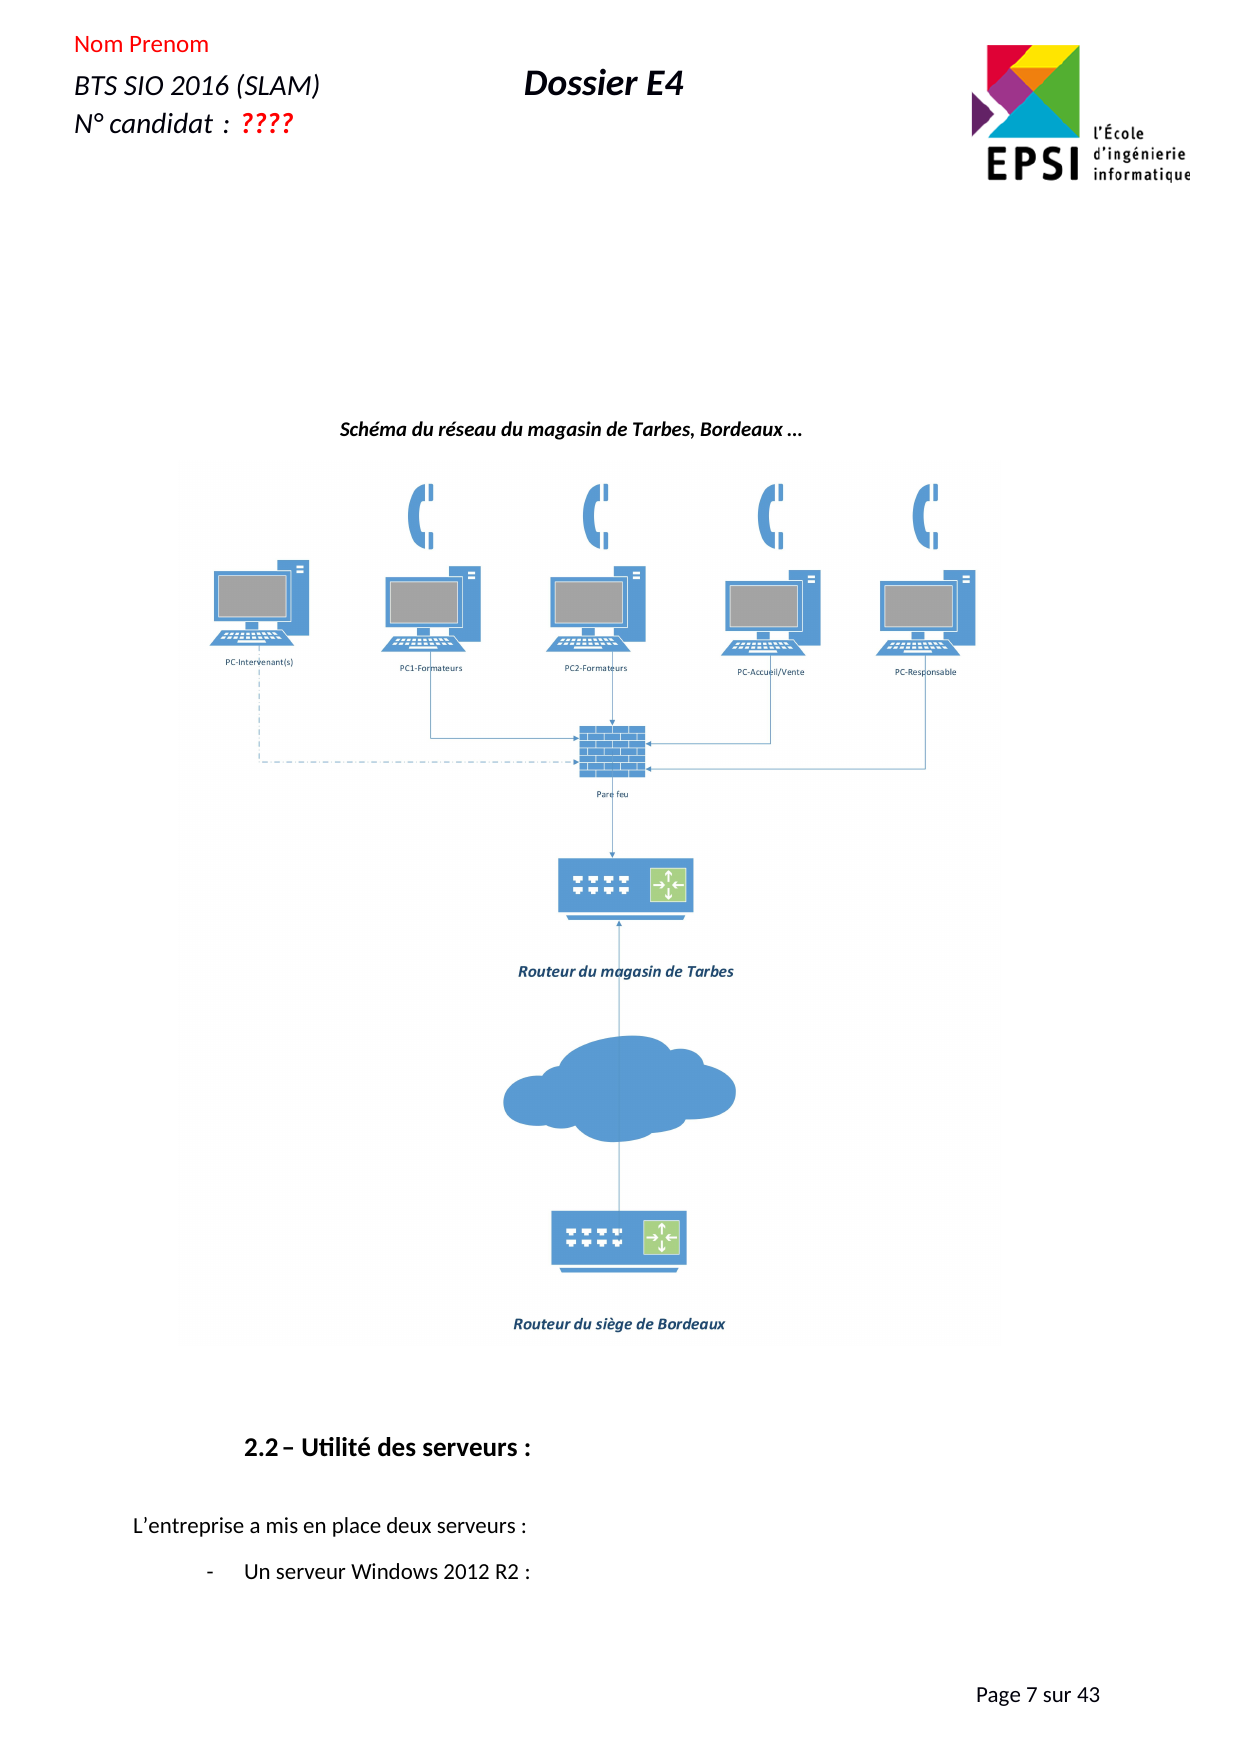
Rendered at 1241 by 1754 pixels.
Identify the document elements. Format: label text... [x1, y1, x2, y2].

text L’entreprise a mis en place deux serveurs : [133, 1511, 1122, 1539]
list Un serveur Windows 2012 R2 : [206, 1557, 1122, 1585]
text Schéma du réseau du magasin de Tarbes, Bordeaux … [340, 416, 1122, 442]
list – Utilité des serveurs : [244, 1431, 1122, 1464]
